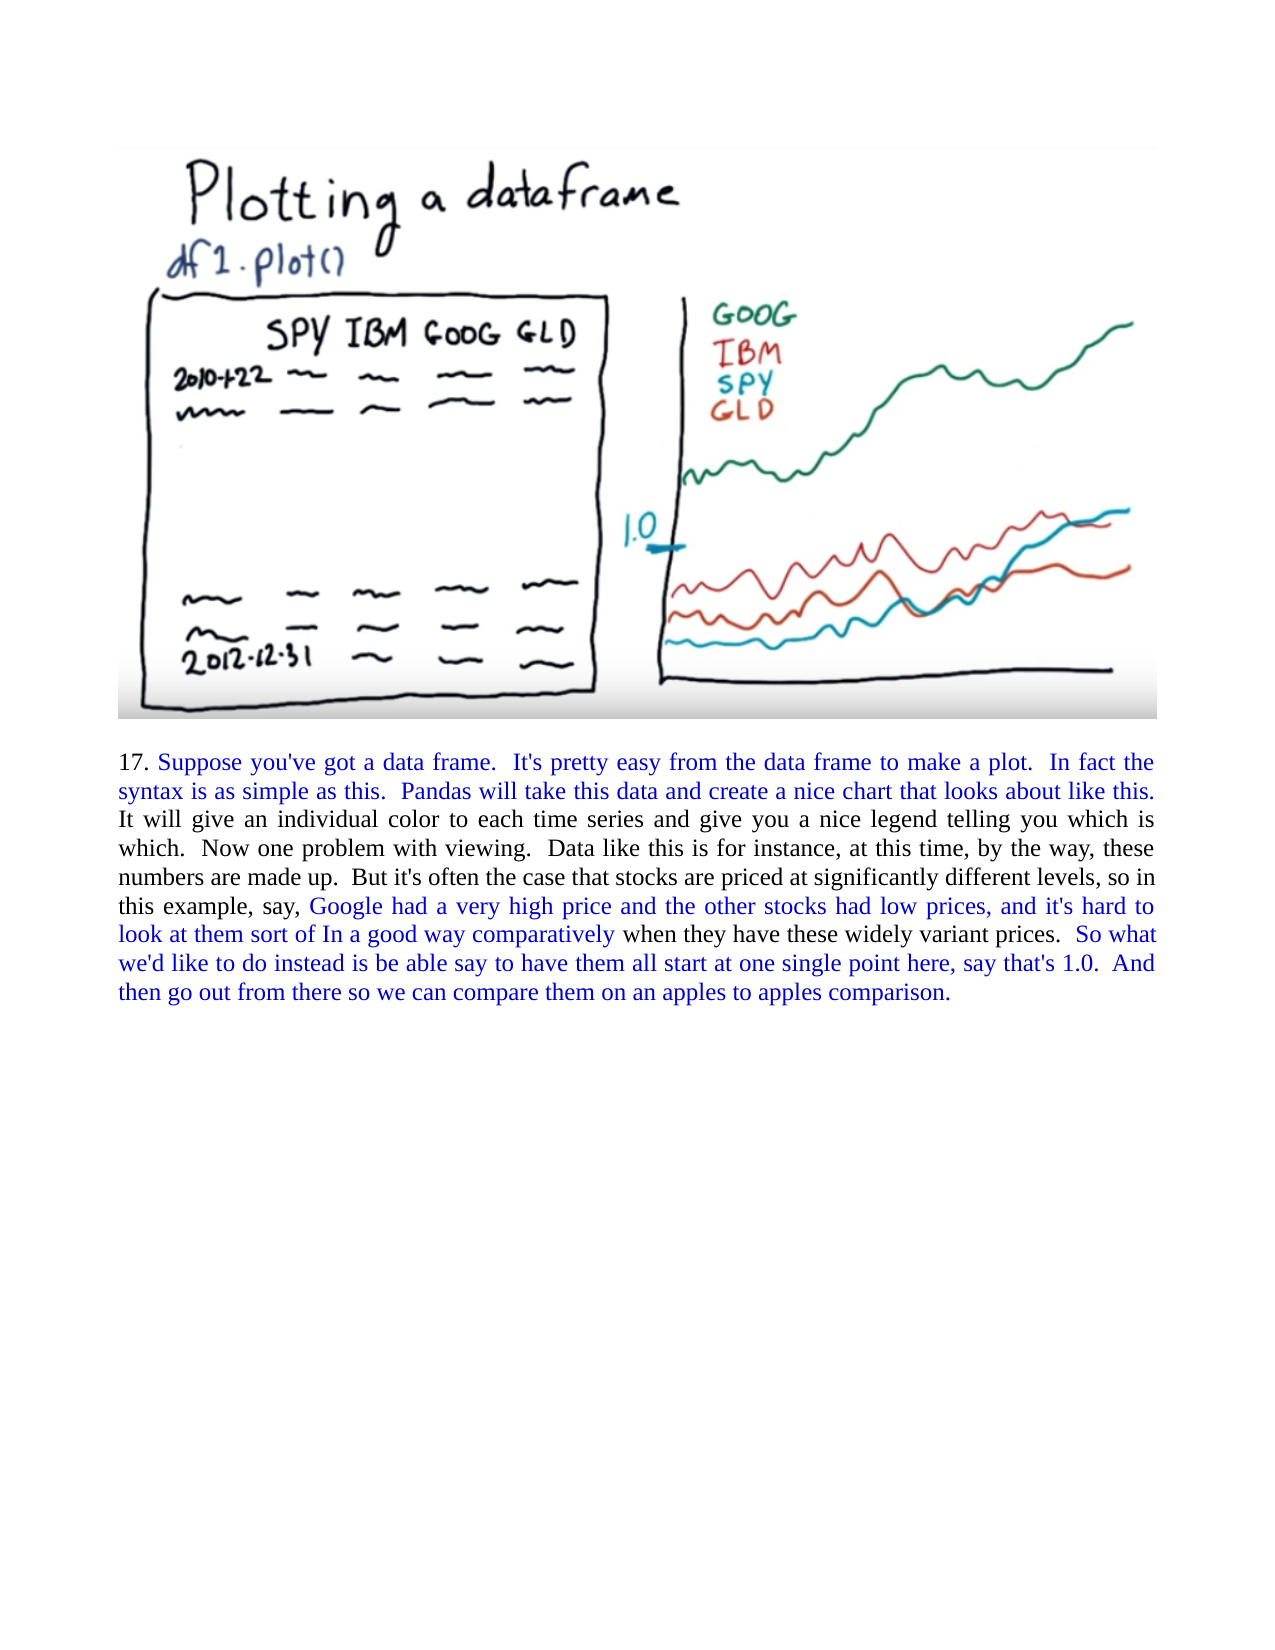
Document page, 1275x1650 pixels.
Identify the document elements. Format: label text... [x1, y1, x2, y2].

text 17. Suppose you've got a data frame. It's pretty easy from the data frame to make a plot. In fact the syntax is as simple as this. Pandas will take this data and create a nice chart that looks about like this. It will give an individual color to each time series and give you a nice legend telling you which is which. Now one problem with viewing. Data like this is for instance, at this time, by the way, these numbers are made up. But it's often the case that stocks are priced at significantly different levels, so in this example, say, Google had a very high price and the other stocks had low prices, and it's hard to look at them sort of In a good way comparatively when they have these widely variant prices. So what we'd like to do instead is be able say to have them all start at one single point here, say that's 1.0. And then go out from there so we can compare them on an apples to apples comparison. [118, 747, 1157, 1006]
picture [118, 146, 1157, 719]
